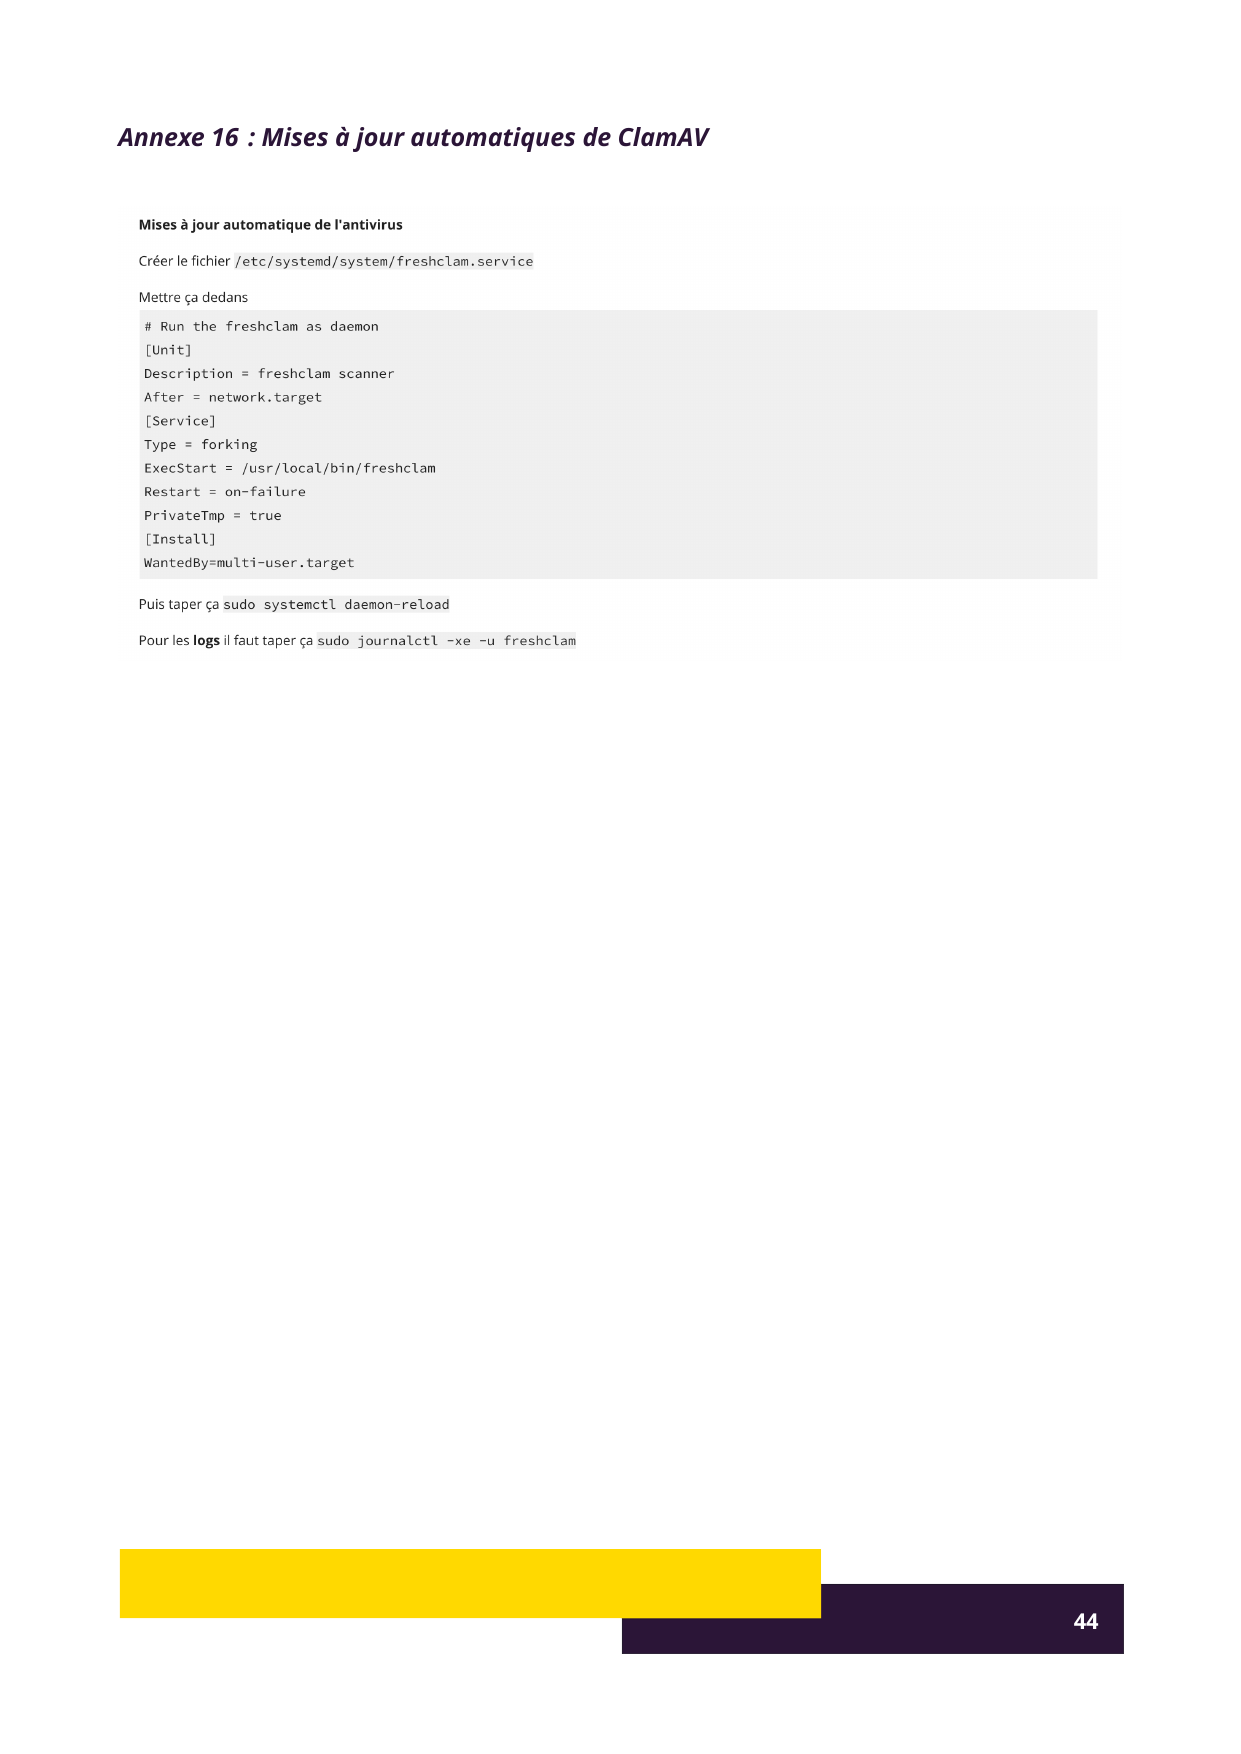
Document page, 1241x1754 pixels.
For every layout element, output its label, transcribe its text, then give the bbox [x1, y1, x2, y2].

picture [119, 1549, 1124, 1654]
picture [118, 206, 1123, 661]
subtitle Annexe 16 : Mises à jour automatiques de ClamAV [118, 118, 1122, 153]
